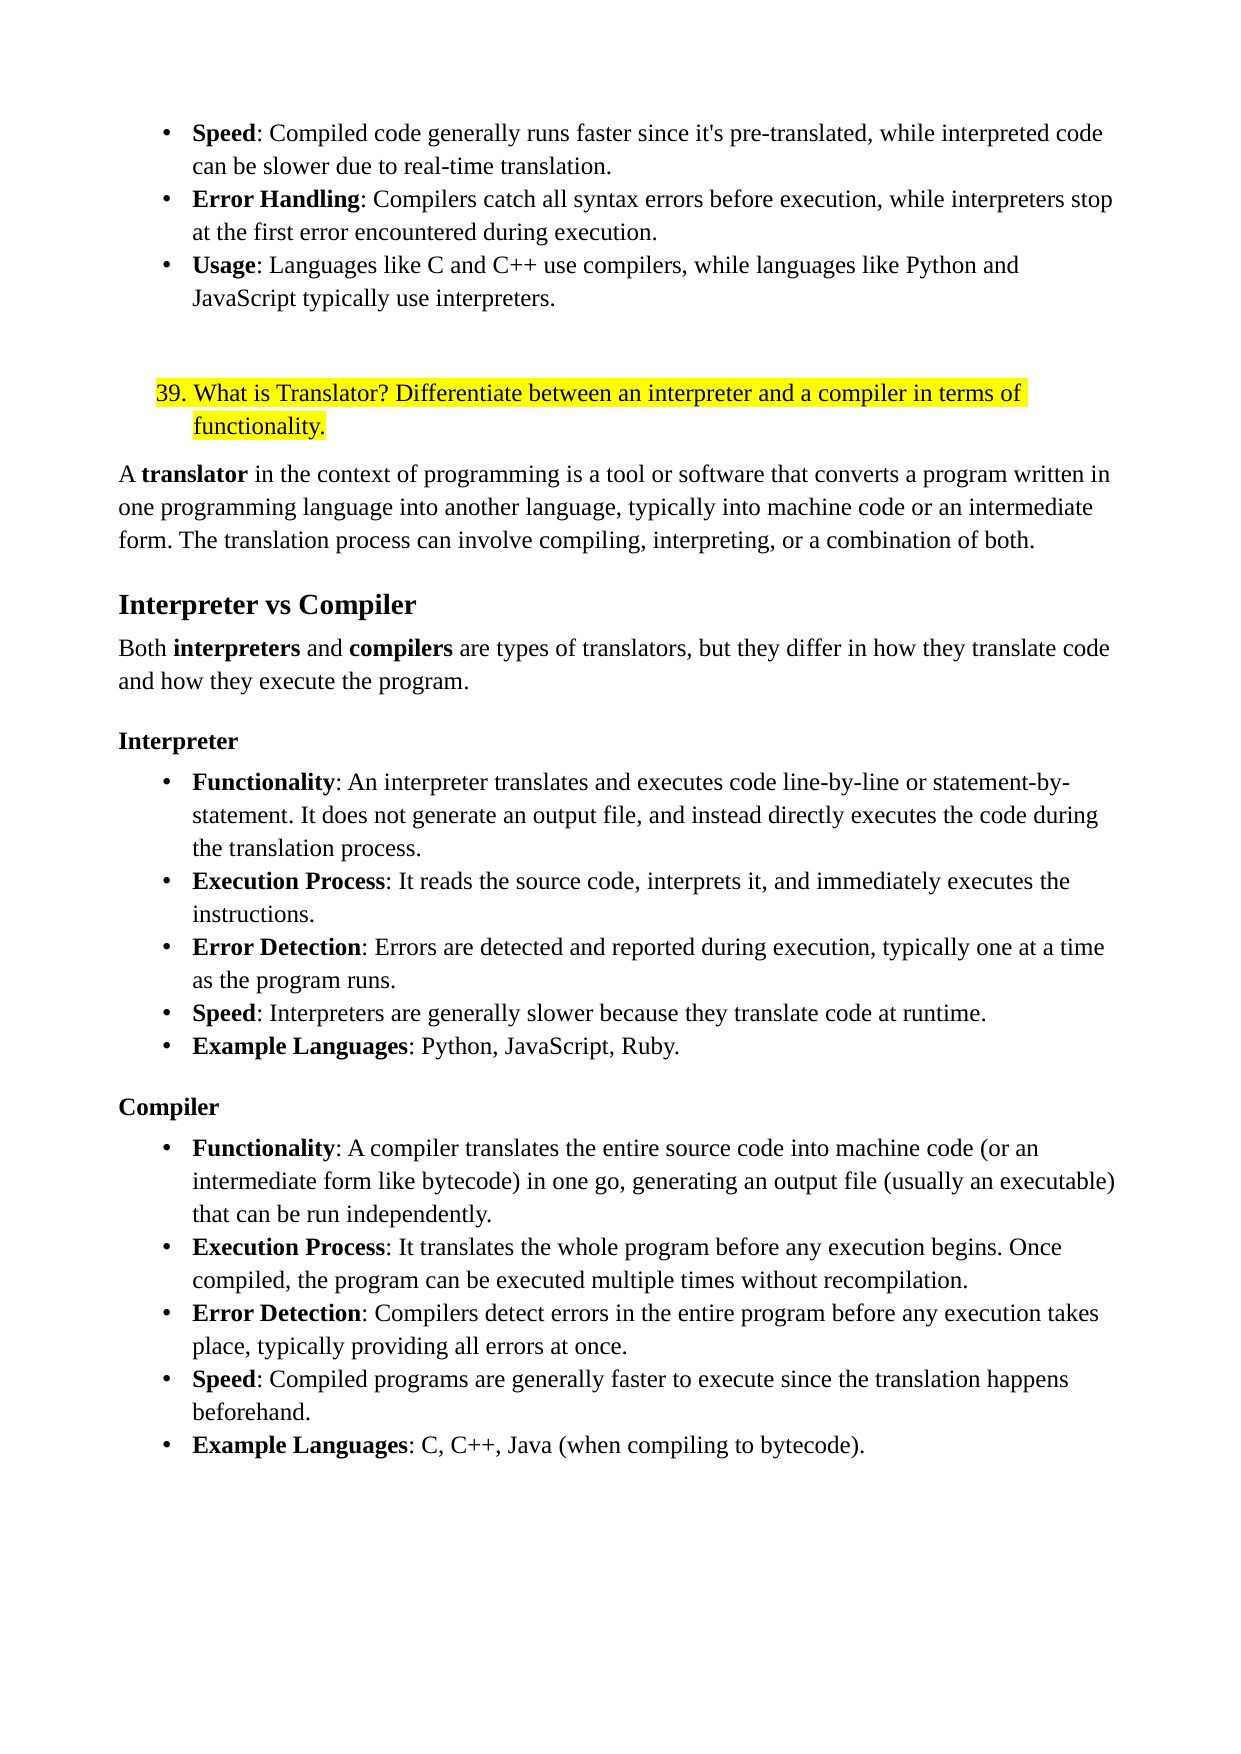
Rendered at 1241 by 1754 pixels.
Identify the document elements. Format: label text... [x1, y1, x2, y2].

list Error Detection: Compilers detect errors in the entire program before any execution takes place, typically providing all errors at once. [162, 1298, 1122, 1360]
list Functionality: A compiler translates the entire source code into machine code (or an intermediate form like bytecode) in one go, generating an output file (usually an executable) that can be run independently. [162, 1133, 1122, 1228]
list Speed: Compiled code generally runs faster since it's pre-translated, while interpreted code can be slower due to real-time translation. [162, 118, 1122, 180]
list Error Handling: Compilers catch all syntax errors before execution, while interpreters stop at the first error encountered during execution. [162, 184, 1122, 246]
list Error Detection: Errors are detected and reported during execution, typically one at a time as the program runs. [162, 932, 1122, 994]
list Execution Process: It translates the whole program before any execution begins. Once compiled, the program can be executed multiple times without recompilation. [162, 1232, 1122, 1294]
subtitle Interpreter [118, 726, 1122, 755]
list Speed: Compiled programs are generally faster to execute since the translation happens beforehand. [162, 1364, 1122, 1426]
list Speed: Interpreters are generally slower because they translate code at runtime. [162, 998, 1122, 1027]
list Example Languages: Python, JavaScript, Ruby. [162, 1031, 1122, 1060]
text A translator in the context of programming is a tool or software that converts a program written in one programming language into another language, typically into machine code or an intermediate form. The translation process can involve compiling, interpreting, or a combination of both. [118, 459, 1122, 553]
subtitle Compiler [118, 1092, 1122, 1120]
list Functionality: An interpreter translates and executes code line-by-line or statement-by-statement. It does not generate an output file, and instead directly executes the code during the translation process. [162, 767, 1122, 862]
list Usage: Languages like C and C++ use compilers, while languages like Python and JavaScript typically use interpreters. [162, 250, 1122, 312]
text Both interpreters and compilers are types of translators, but they differ in how they translate code and how they execute the program. [118, 633, 1122, 695]
list What is Translator? Differentiate between an interpreter and a compiler in terms of functionality. [156, 378, 1122, 440]
list Execution Process: It reads the source code, interprets it, and immediately executes the instructions. [162, 866, 1122, 928]
subtitle Interpreter vs Compiler [118, 587, 1122, 620]
list Example Languages: C, C++, Java (when compiling to bytecode). [162, 1430, 1122, 1459]
